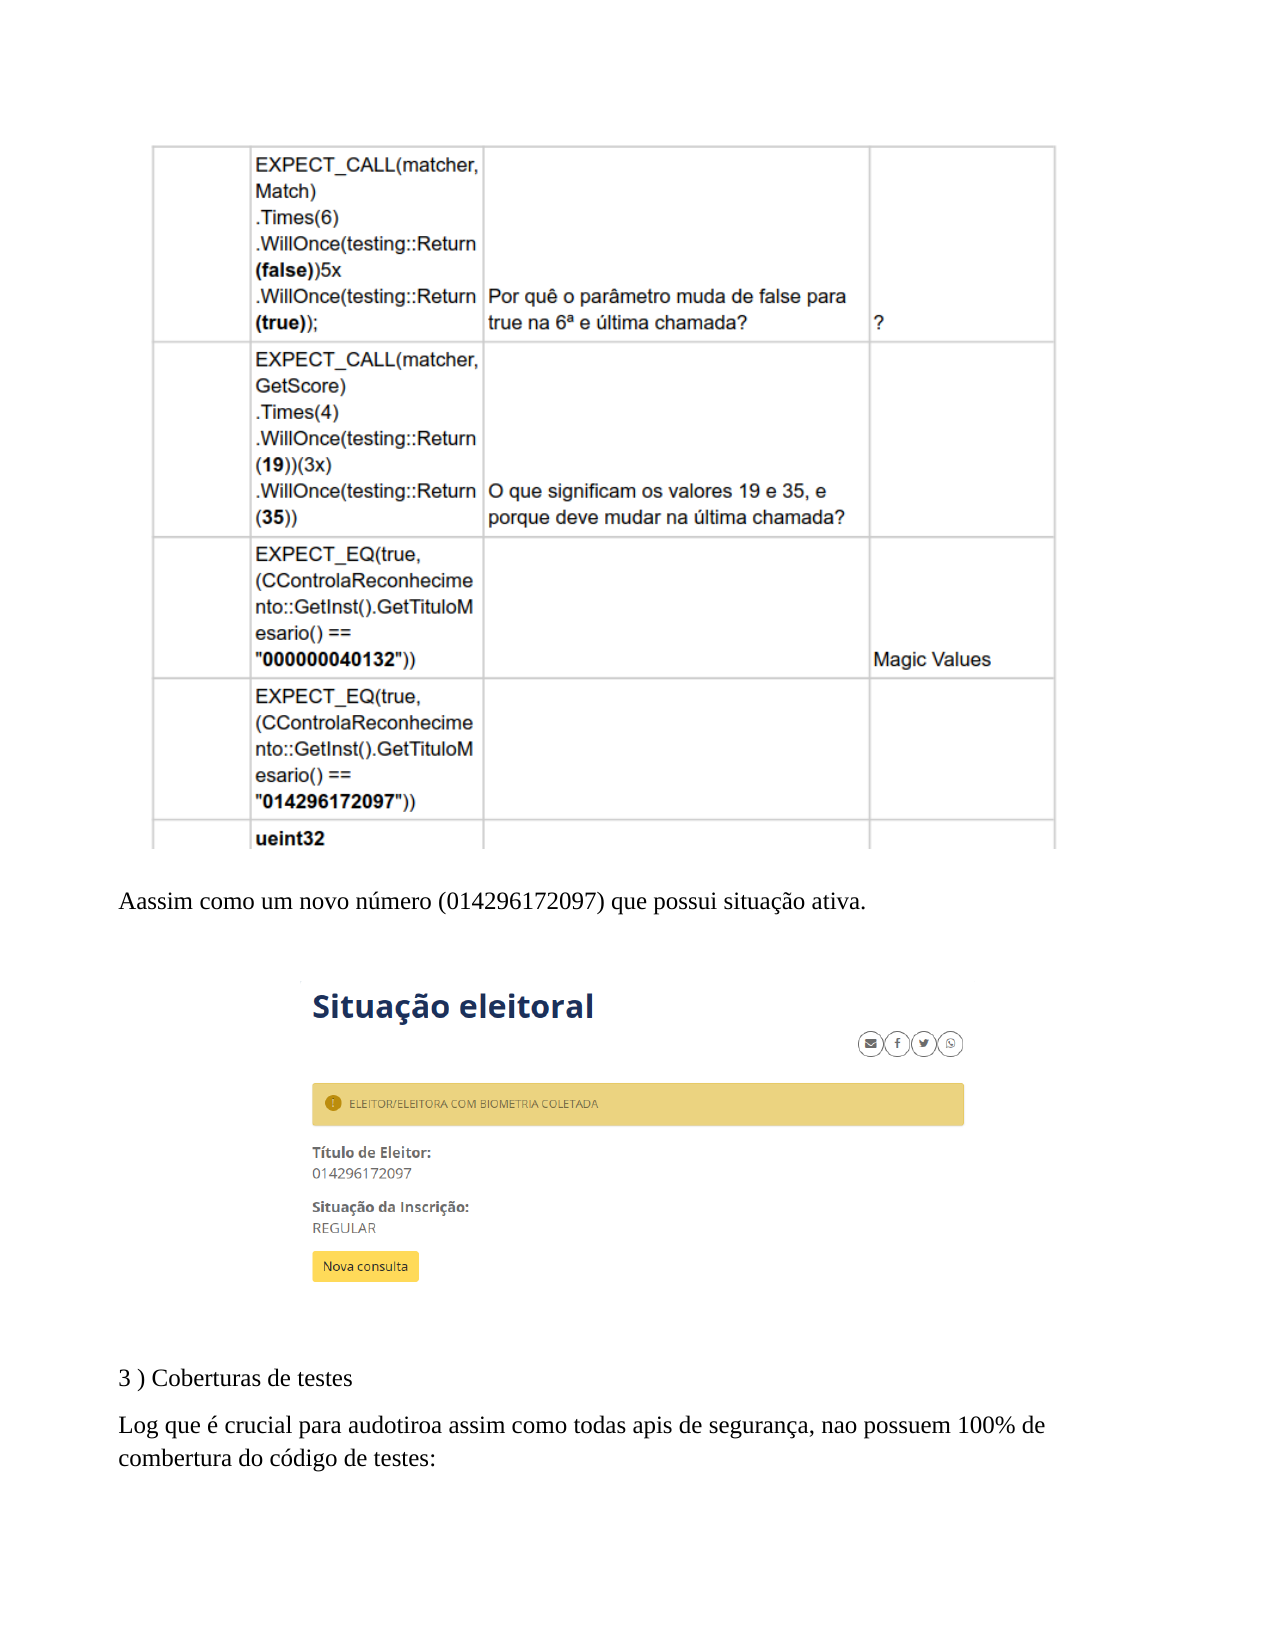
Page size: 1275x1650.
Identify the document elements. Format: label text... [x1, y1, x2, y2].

text Log que é crucial para audotiroa assim como todas apis de segurança, nao possuem 100% de combertura do código de testes: [118, 1411, 1157, 1472]
picture [300, 981, 975, 1311]
picture [118, 118, 1157, 849]
text 3 ) Coberturas de testes [118, 1363, 1157, 1392]
text Aassim como um novo número (014296172097) que possui situação ativa. [118, 849, 1157, 915]
